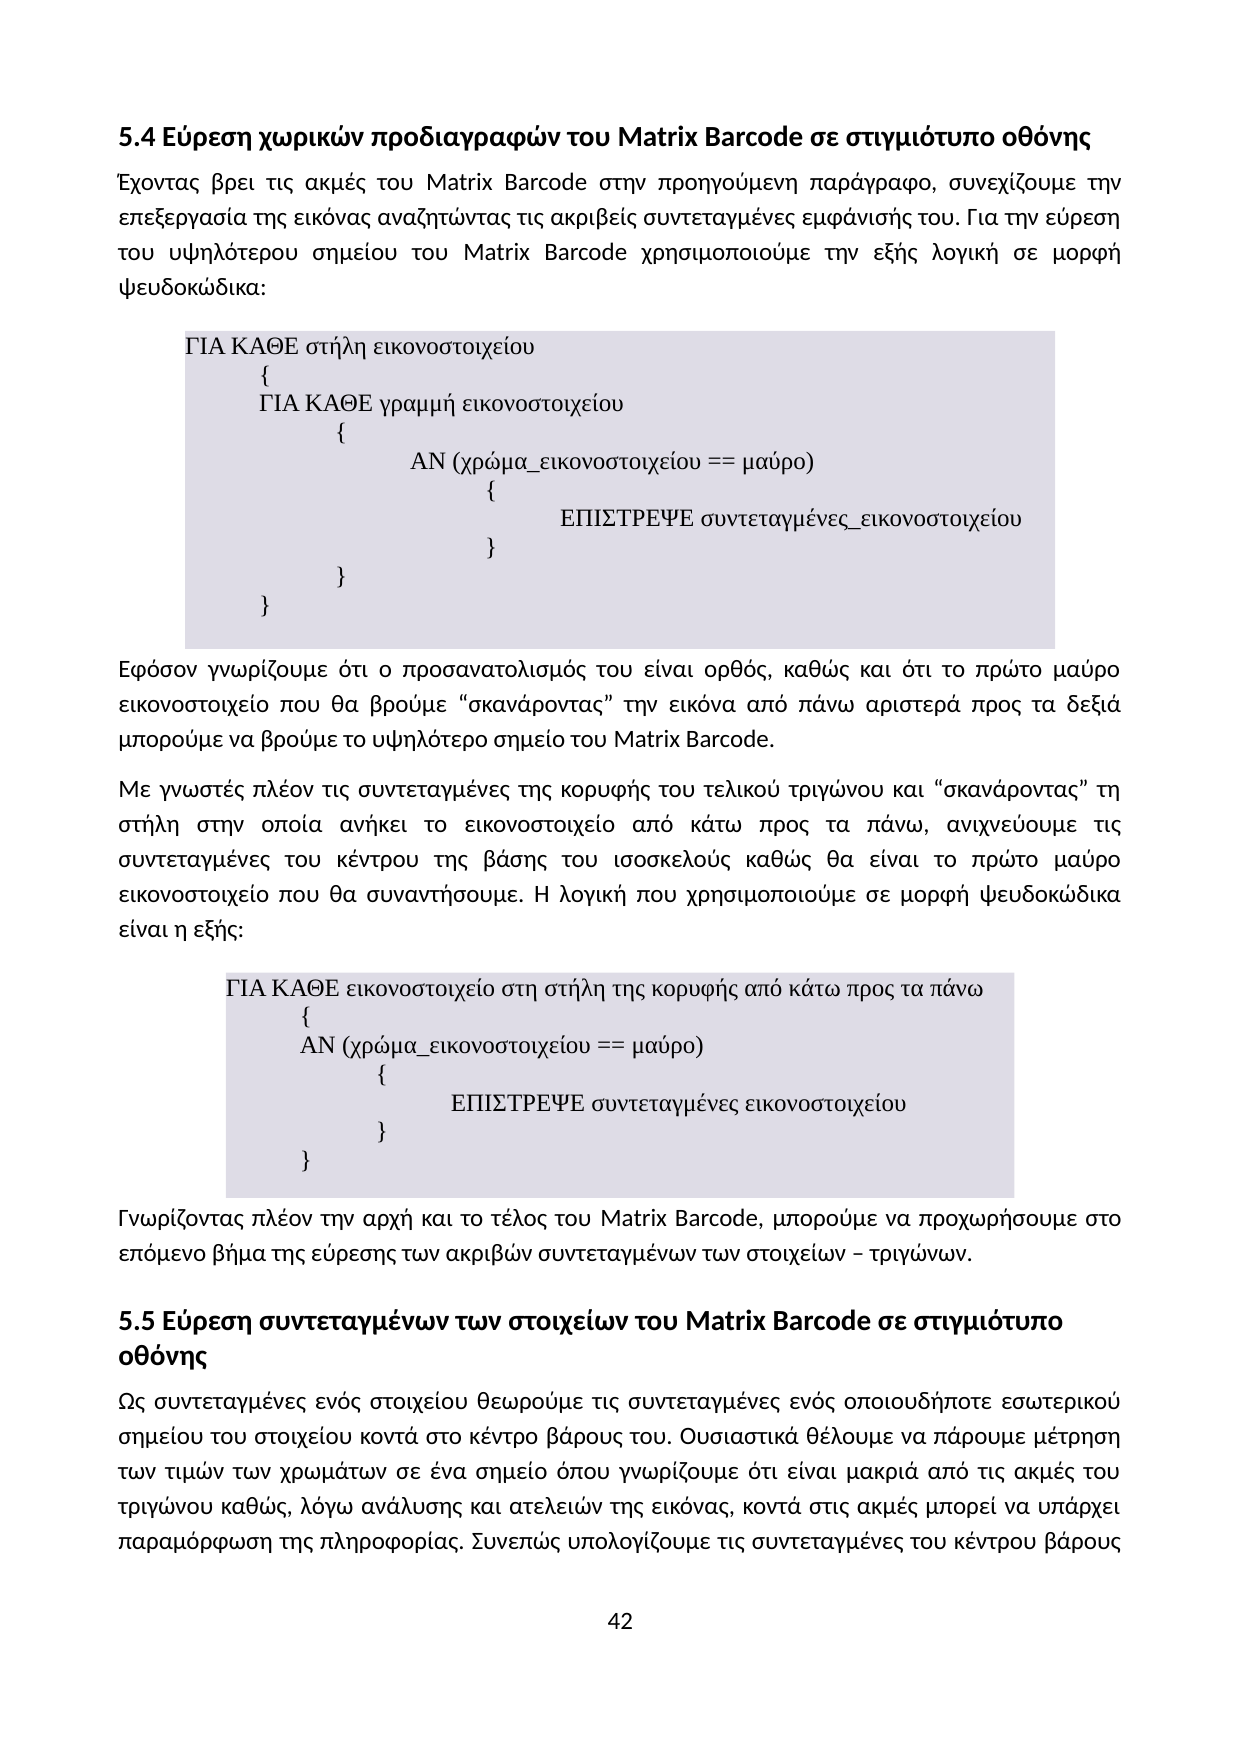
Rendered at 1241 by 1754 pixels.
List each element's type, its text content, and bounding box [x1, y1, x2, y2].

text Με γνωστές πλέον τις συντεταγμένες της κορυφής του τελικού τριγώνου και “σκανάροντας” τη στήλη στην οποία ανήκει το εικονοστοιχείο από κάτω προς τα πάνω, ανιχνεύουμε τις συντεταγμένες του κέντρου της βάσης του ισοσκελούς καθώς θα είναι το πρώτο μαύρο εικονοστοιχείο που θα συναντήσουμε. Η λογική που χρησιμοποιούμε σε μορφή ψευδοκώδικα είναι η εξής: [118, 773, 1122, 943]
text Ως συντεταγμένες ενός στοιχείου θεωρούμε τις συντεταγμένες ενός οποιουδήποτε εσωτερικού σημείου του στοιχείου κοντά στο κέντρο βάρους του. Ουσιαστικά θέλουμε να πάρουμε μέτρηση των τιμών των χρωμάτων σε ένα σημείο όπου γνωρίζουμε ότι είναι μακριά από τις ακμές του τριγώνου καθώς, λόγω ανάλυσης και ατελειών της εικόνας, κοντά στις ακμές μπορεί να υπάρχει παραμόρφωση της πληροφορίας. Συνεπώς υπολογίζουμε τις συντεταγμένες του κέντρου βάρους [118, 1385, 1122, 1556]
text Έχοντας βρει τις ακμές του Matrix Barcode στην προηγούμενη παράγραφο, συνεχίζουμε την επεξεργασία της εικόνας αναζητώντας τις ακριβείς συντεταγμένες εμφάνισής του. Για την εύρεση του υψηλότερου σημείου του Matrix Barcode χρησιμοποιούμε την εξής λογική σε μορφή ψευδοκώδικα: [118, 166, 1122, 302]
text Εφόσον γνωρίζουμε ότι ο προσανατολισμός του είναι ορθός, καθώς και ότι το πρώτο μαύρο εικονοστοιχείο που θα βρούμε “σκανάροντας” την εικόνα από πάνω αριστερά προς τα δεξιά μπορούμε να βρούμε το υψηλότερο σημείο του Matrix Barcode. [118, 321, 1122, 754]
subtitle 5.5 Εύρεση συντεταγμένων των στοιχείων του Matrix Barcode σε στιγμιότυπο οθόνης [118, 1302, 1122, 1373]
subtitle 5.4 Εύρεση χωρικών προδιαγραφών του Matrix Barcode σε στιγμιότυπο οθόνης [118, 118, 1122, 154]
text Γνωρίζοντας πλέον την αρχή και το τέλος του Matrix Barcode, μπορούμε να προχωρήσουμε στο επόμενο βήμα της εύρεσης των ακριβών συντεταγμένων των στοιχείων – τριγώνων. [118, 962, 1122, 1268]
